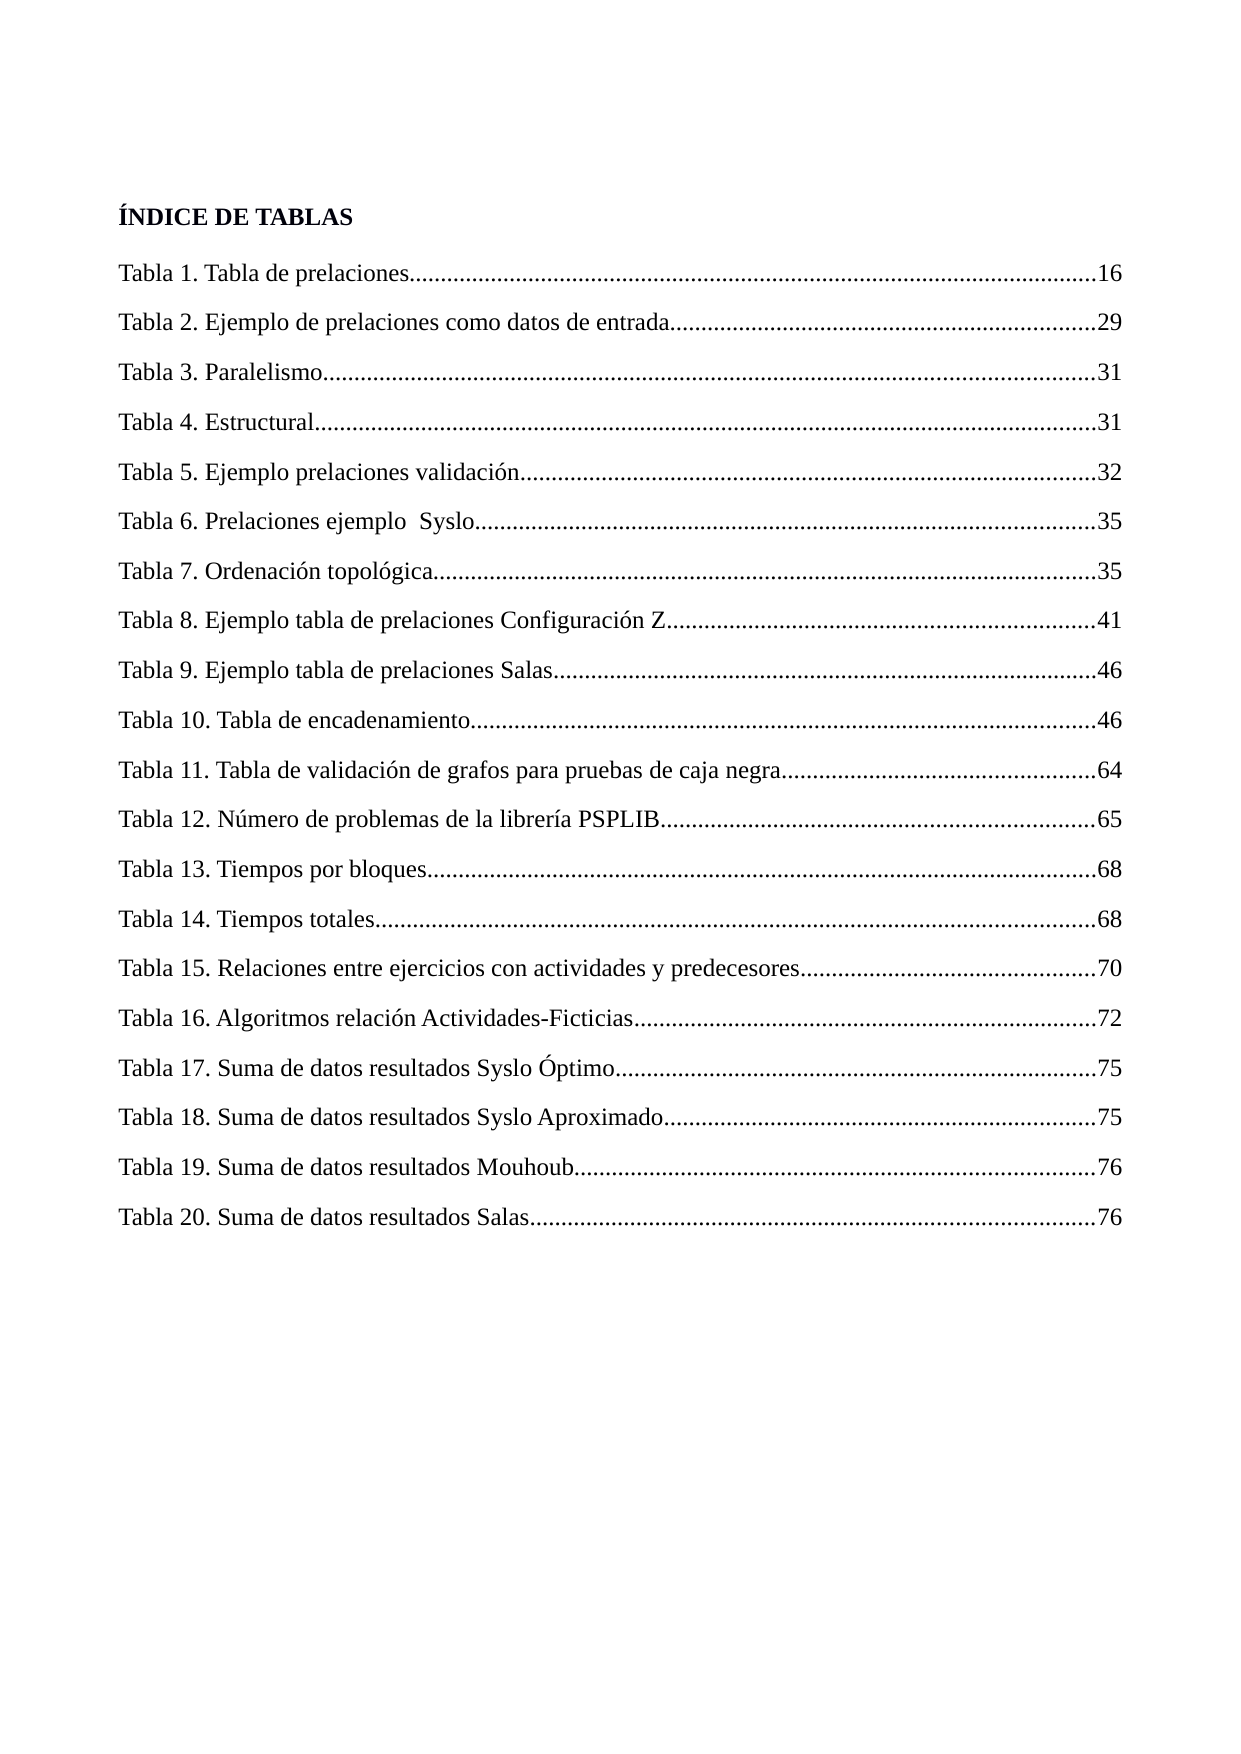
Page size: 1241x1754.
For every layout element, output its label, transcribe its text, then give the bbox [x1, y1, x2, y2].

text Tabla 12. Número de problemas de la librería PSPLIB 65 [118, 804, 1122, 833]
text Tabla 19. Suma de datos resultados Mouhoub 76 [118, 1152, 1122, 1181]
subtitle ÍNDICE DE TABLAS [118, 202, 1122, 231]
text Tabla 17. Suma de datos resultados Syslo Óptimo 75 [118, 1053, 1122, 1082]
text Tabla 9. Ejemplo tabla de prelaciones Salas 46 [118, 655, 1122, 684]
text Tabla 3. Paralelismo 31 [118, 357, 1122, 386]
text Tabla 10. Tabla de encadenamiento 46 [118, 705, 1122, 734]
text Tabla 20. Suma de datos resultados Salas 76 [118, 1202, 1122, 1231]
text Tabla 18. Suma de datos resultados Syslo Aproximado 75 [118, 1102, 1122, 1131]
text Tabla 11. Tabla de validación de grafos para pruebas de caja negra 64 [118, 755, 1122, 783]
text Tabla 2. Ejemplo de prelaciones como datos de entrada 29 [118, 307, 1122, 336]
text Tabla 4. Estructural 31 [118, 407, 1122, 436]
text Tabla 1. Tabla de prelaciones 16 [118, 258, 1122, 287]
text Tabla 15. Relaciones entre ejercicios con actividades y predecesores 70 [118, 953, 1122, 982]
text Tabla 8. Ejemplo tabla de prelaciones Configuración Z 41 [118, 606, 1122, 634]
text Tabla 14. Tiempos totales 68 [118, 904, 1122, 932]
text Tabla 13. Tiempos por bloques 68 [118, 854, 1122, 883]
text Tabla 7. Ordenación topológica 35 [118, 556, 1122, 585]
text Tabla 6. Prelaciones ejemplo Syslo 35 [118, 506, 1122, 535]
text Tabla 5. Ejemplo prelaciones validación 32 [118, 457, 1122, 485]
text Tabla 16. Algoritmos relación Actividades-Ficticias 72 [118, 1003, 1122, 1032]
